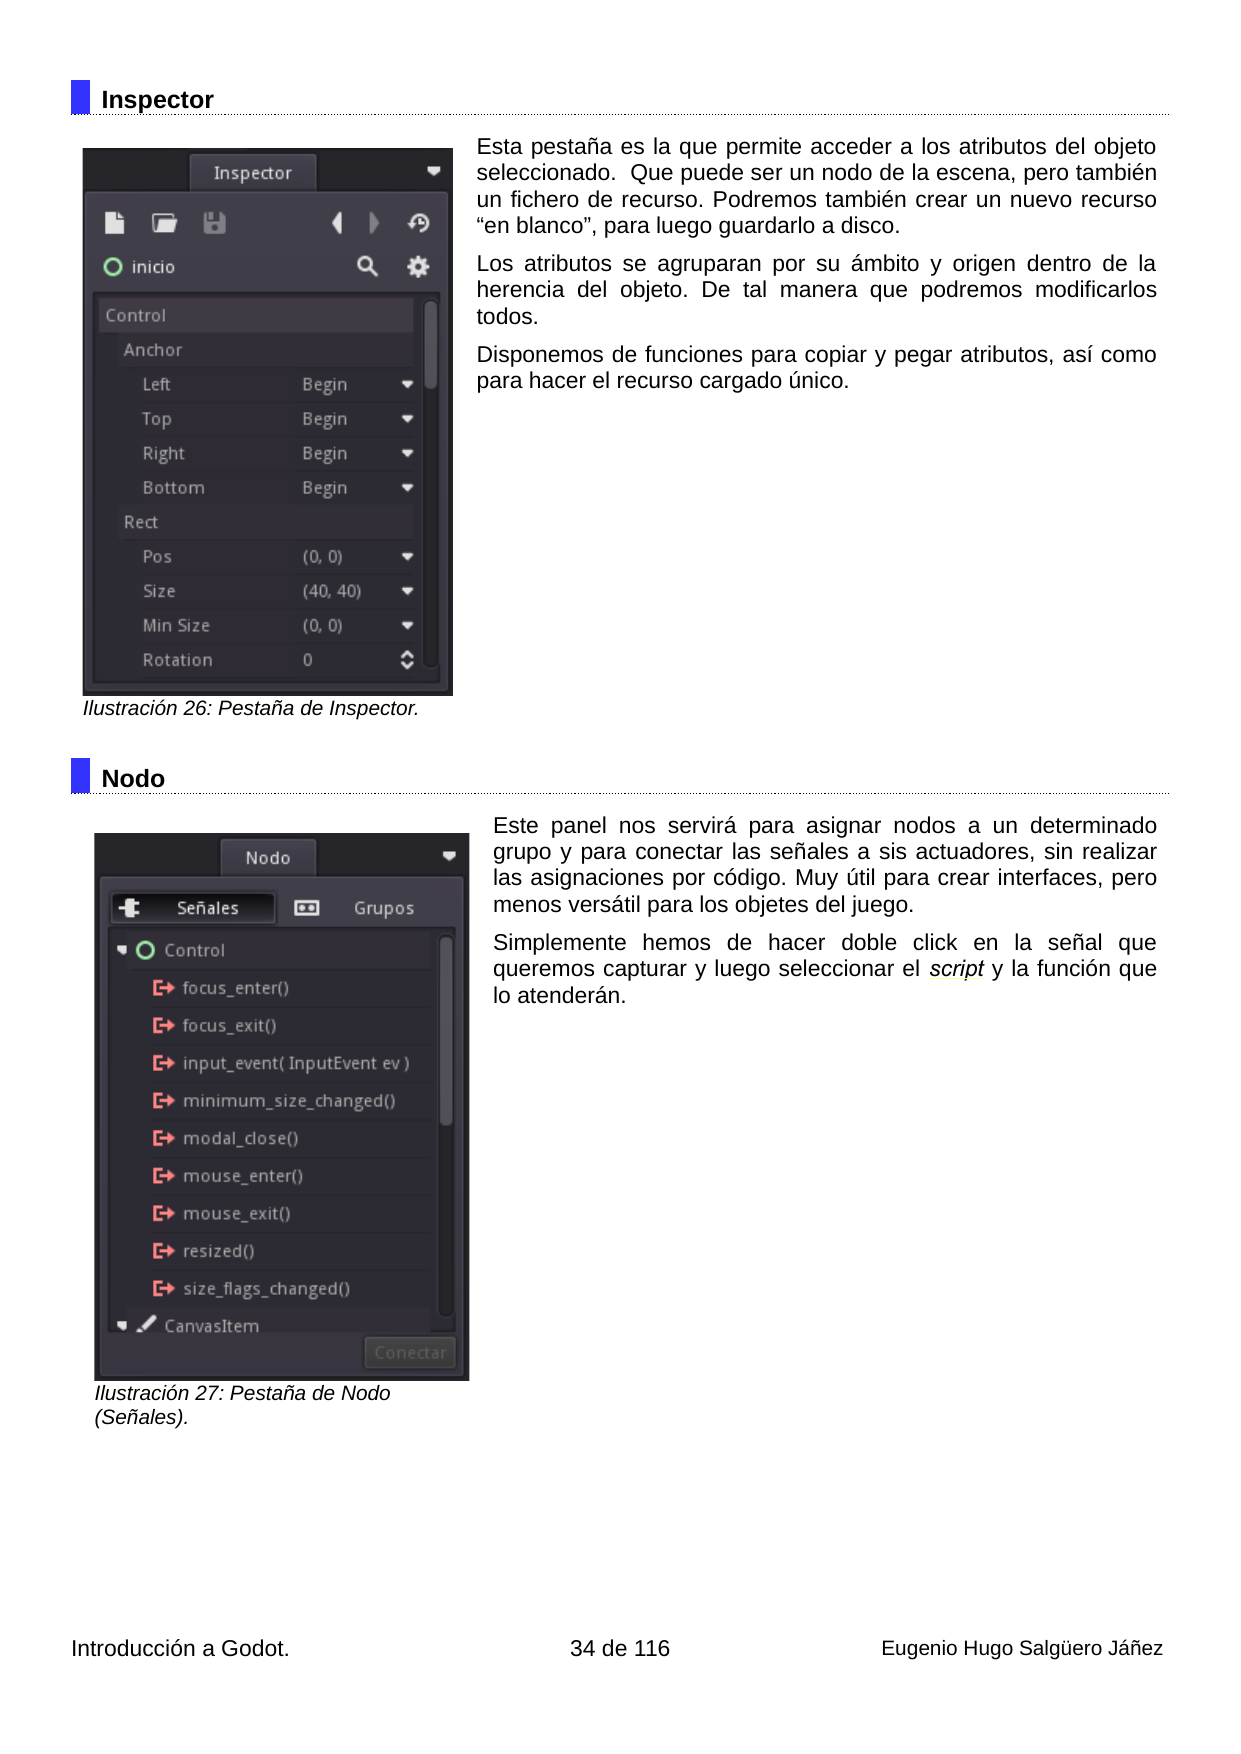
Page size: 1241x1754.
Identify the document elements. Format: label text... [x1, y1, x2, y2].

picture [82, 148, 453, 696]
picture [94, 833, 470, 1381]
text Esta pestaña es la que permite acceder a los atributos del objeto seleccionado. Que puede ser un nodo de la escena, pero también un fichero de recurso. Podremos también crear un nuevo recurso “en blanco”, para luego guardarlo a disco. [83, 133, 1158, 238]
text Simplemente hemos de hacer doble click en la señal que queremos capturar y luego seleccionar el script y la función que lo atenderán. [470, 929, 1158, 1008]
text Los atributos se agruparan por su ámbito y origen dentro de la herencia del objeto. De tal manera que podremos modificarlos todos. [453, 250, 1158, 329]
subtitle Nodo [90, 758, 1169, 793]
subtitle Inspector [71, 79, 1169, 114]
text Disponemos de funciones para copiar y pegar atributos, así como para hacer el recurso cargado único. [453, 341, 1158, 394]
text Ilustración 27: Pestaña de Nodo (Señales). [94, 1381, 469, 1428]
text Este panel nos servirá para asignar nodos a un determinado grupo y para conectar las señales a sis actuadores, sin realizar las asignaciones por código. Muy útil para crear interfaces, pero menos versátil para los objetes del juego. [83, 812, 1158, 917]
text Ilustración 26: Pestaña de Inspector. [83, 696, 453, 719]
